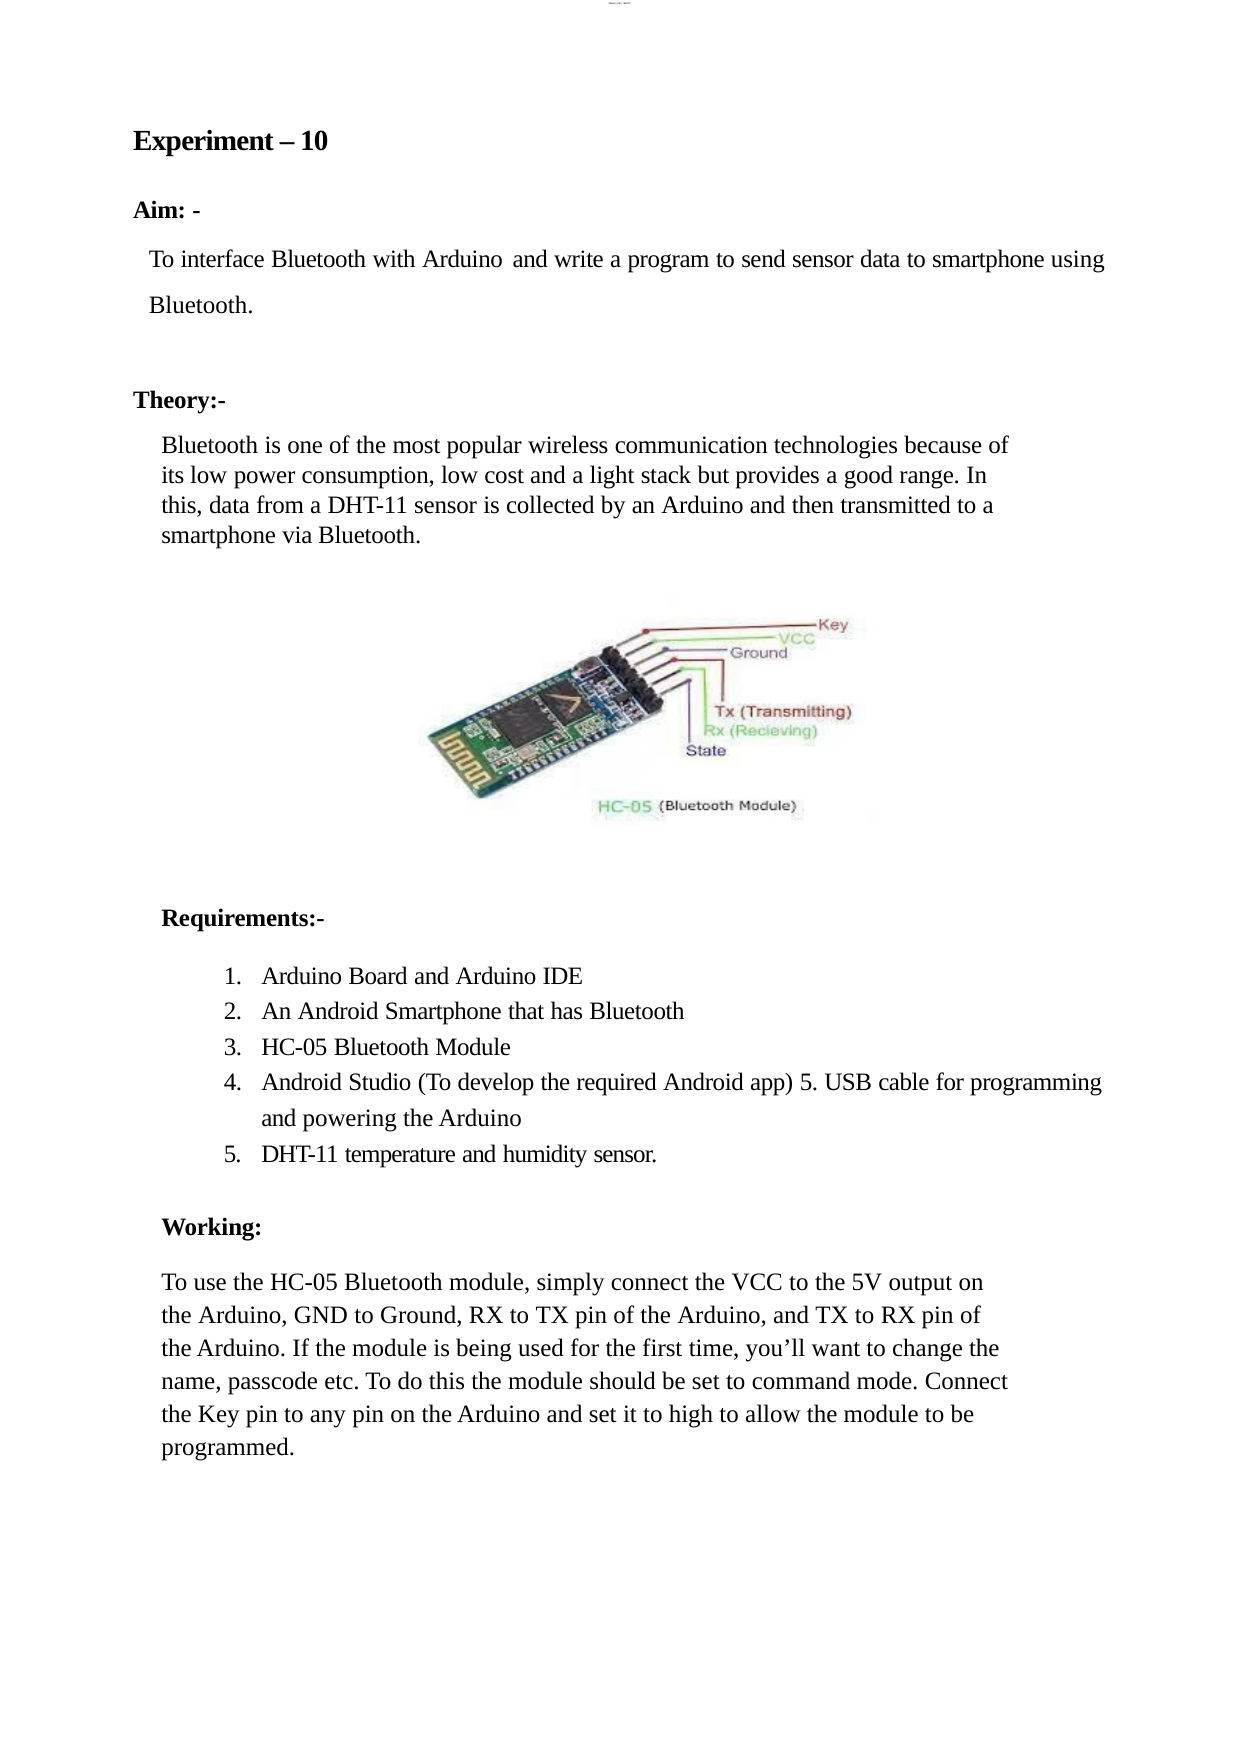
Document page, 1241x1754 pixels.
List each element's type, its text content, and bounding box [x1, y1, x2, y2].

list HC-05 Bluetooth Module [223, 1032, 1108, 1060]
subtitle Requirements:- [161, 903, 1108, 932]
list An Android Smartphone that has Bluetooth [223, 996, 1108, 1025]
list DHT-11 temperature and humidity sensor. [223, 1139, 1108, 1167]
text Bluetooth is one of the most popular wireless communication technologies because of its low power consumption, low cost and a light stack but provides a good range. In this, data from a DHT-11 sensor is collected by an Arduino and then transmitted to a smartphone via Bluetooth. [161, 430, 1022, 549]
text Aim: - [133, 195, 1108, 223]
text To use the HC-05 Bluetooth module, simply connect the VCC to the 5V output on the Arduino, GND to Ground, RX to TX pin of the Arduino, and TX to RX pin of the Arduino. If the module is being used for the first time, you’ll want to change the name, passcode etc. To do this the module should be set to command mode. Connect the Key pin to any pin on the Arduino and set it to high to allow the module to be programmed. [161, 1267, 1015, 1461]
list Arduino Board and Arduino IDE [223, 961, 1108, 990]
subtitle Experiment – 10 [133, 123, 1032, 157]
list Android Studio (To develop the required Android app) 5. USB cable for programming and powering the Arduino [223, 1067, 1108, 1131]
text To interface Bluetooth with Arduino and write a program to send sensor data to smartphone using Bluetooth. [148, 244, 1108, 319]
subtitle Working: [161, 1212, 1108, 1241]
picture [417, 597, 876, 825]
text Theory:- [133, 385, 1024, 414]
